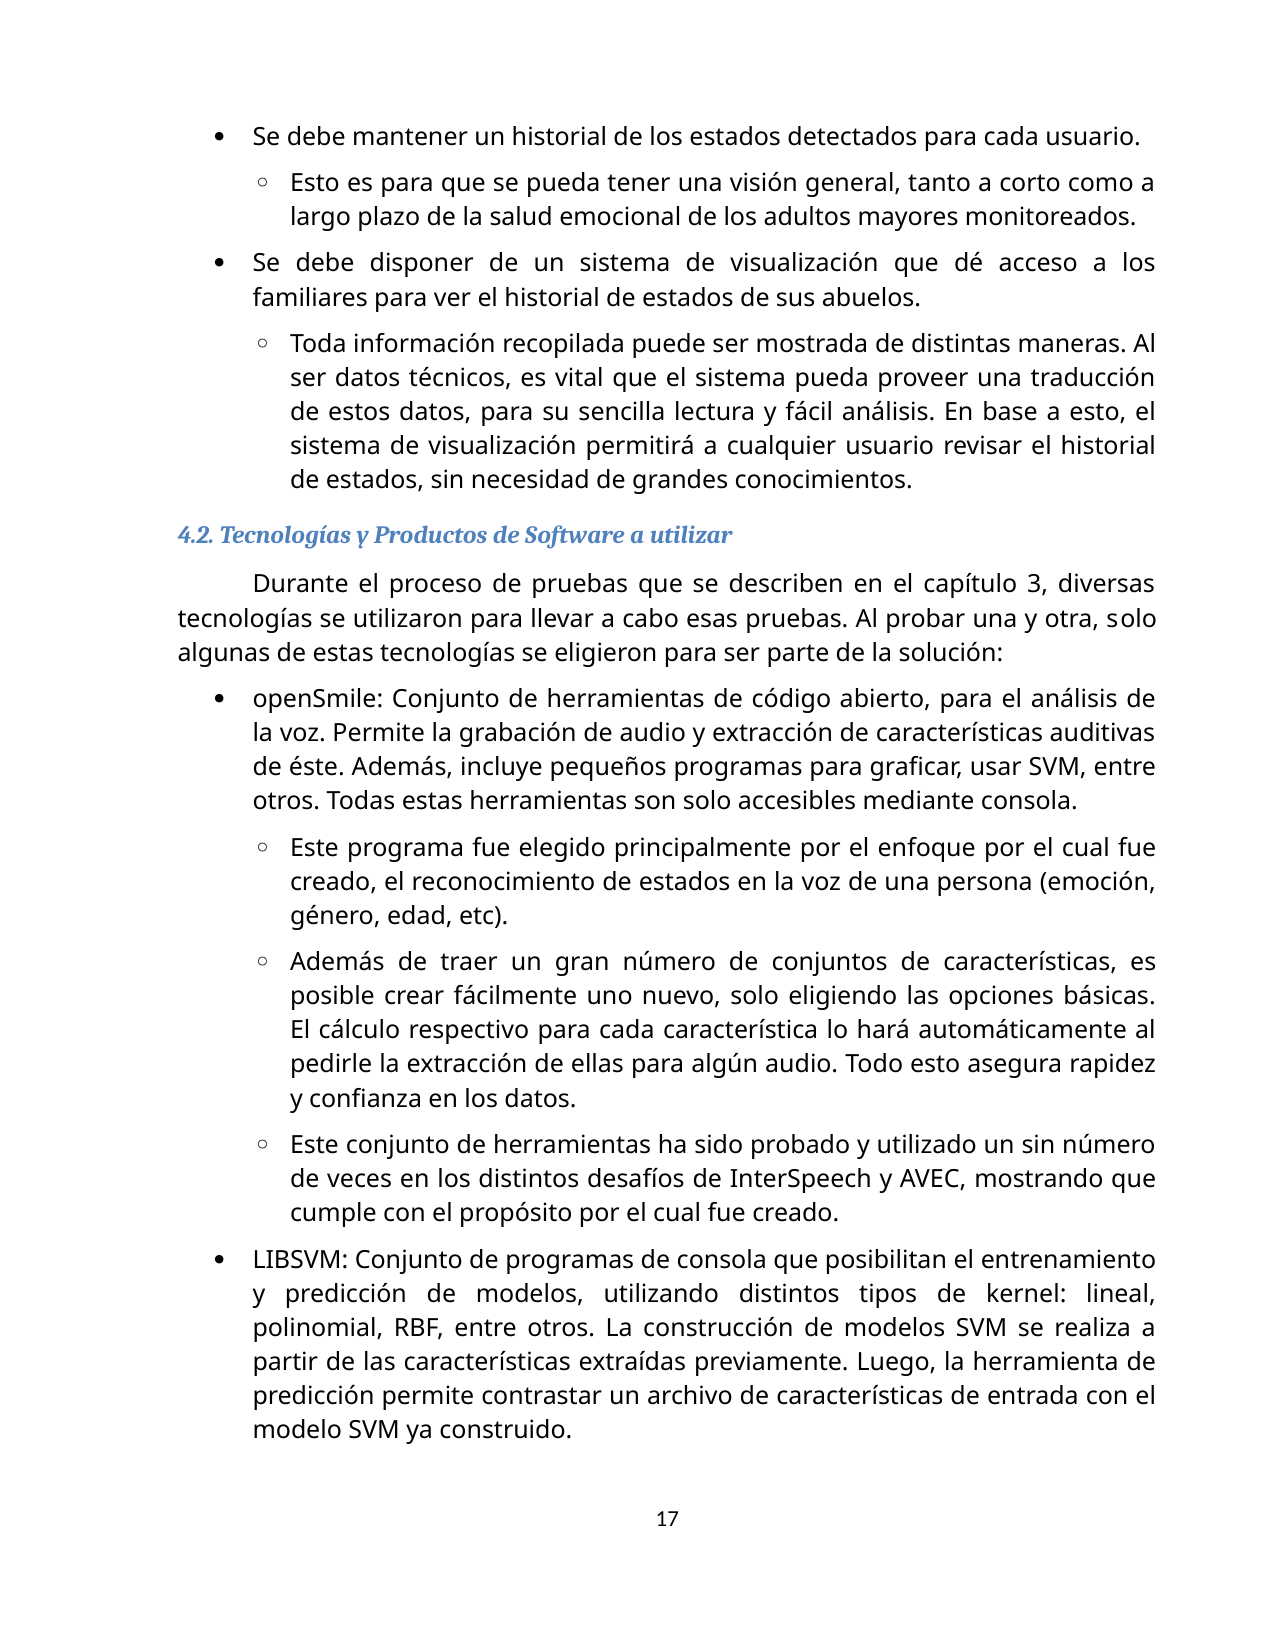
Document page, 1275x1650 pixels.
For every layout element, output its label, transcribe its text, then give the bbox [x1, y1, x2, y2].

list LIBSVM: Conjunto de programas de consola que posibilitan el entrenamiento y predicción de modelos, utilizando distintos tipos de kernel: lineal, polinomial, RBF, entre otros. La construcción de modelos SVM se realiza a partir de las características extraídas previamente. Luego, la herramienta de predicción permite contrastar un archivo de características de entrada con el modelo SVM ya construido. [215, 1241, 1157, 1446]
list Este conjunto de herramientas ha sido probado y utilizado un sin número de veces en los distintos desafíos de InterSpeech y AVEC, mostrando que cumple con el propósito por el cual fue creado. [252, 1127, 1157, 1229]
list openSmile: Conjunto de herramientas de código abierto, para el análisis de la voz. Permite la grabación de audio y extracción de características auditivas de éste. Además, incluye pequeños programas para graficar, usar SVM, entre otros. Todas estas herramientas son solo accesibles mediante consola. [215, 681, 1157, 817]
list Este programa fue elegido principalmente por el enfoque por el cual fue creado, el reconocimiento de estados en la voz de una persona (emoción, género, edad, etc). [252, 829, 1157, 932]
subtitle 4.2. Tecnologías y Productos de Software a utilizar [177, 521, 1157, 549]
list Se debe disponer de un sistema de visualización que dé acceso a los familiares para ver el historial de estados de sus abuelos. [215, 245, 1157, 313]
text Durante el proceso de pruebas que se describen en el capítulo 3, diversas tecnologías se utilizaron para llevar a cabo esas pruebas. Al probar una y otra, solo algunas de estas tecnologías se eligieron para ser parte de la solución: [177, 566, 1157, 668]
list Toda información recopilada puede ser mostrada de distintas maneras. Al ser datos técnicos, es vital que el sistema pueda proveer una traducción de estos datos, para su sencilla lectura y fácil análisis. En base a esto, el sistema de visualización permitirá a cualquier usuario revisar el historial de estados, sin necesidad de grandes conocimientos. [252, 326, 1157, 496]
list Se debe mantener un historial de los estados detectados para cada usuario. [215, 118, 1157, 152]
list Esto es para que se pueda tener una visión general, tanto a corto como a largo plazo de la salud emocional de los adultos mayores monitoreados. [252, 164, 1157, 233]
list Además de traer un gran número de conjuntos de características, es posible crear fácilmente uno nuevo, solo eligiendo las opciones básicas. El cálculo respectivo para cada característica lo hará automáticamente al pedirle la extracción de ellas para algún audio. Todo esto asegura rapidez y confianza en los datos. [252, 944, 1157, 1114]
